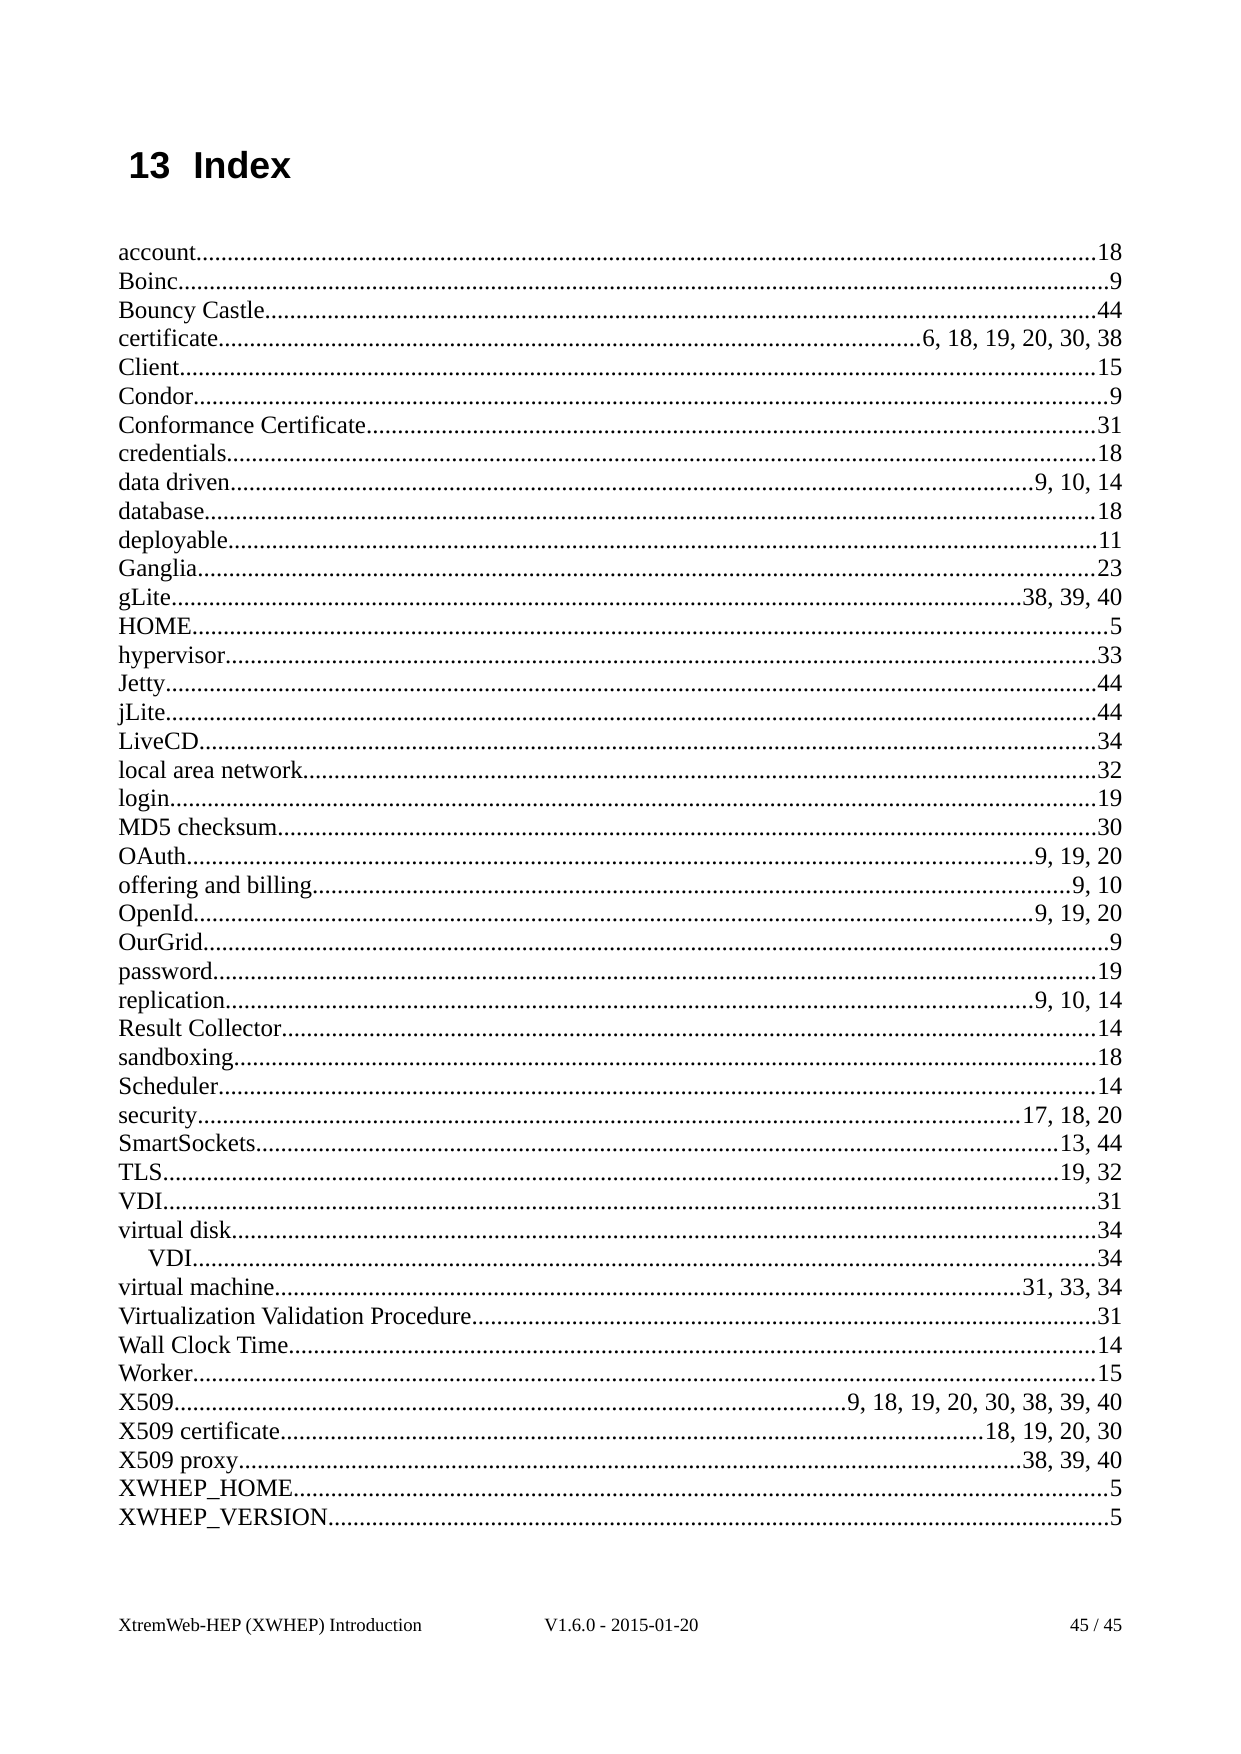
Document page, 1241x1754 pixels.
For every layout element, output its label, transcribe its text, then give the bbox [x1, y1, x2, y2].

text Wall Clock Time 14 [118, 1330, 1122, 1358]
text SmartSockets 13, 44 [118, 1128, 1122, 1157]
text OAuth 9, 19, 20 [118, 841, 1122, 870]
text account 18 [118, 237, 1122, 266]
text deployable 11 [118, 525, 1122, 553]
text jLite 44 [118, 697, 1122, 726]
text Boinc 9 [118, 266, 1122, 295]
text OurGrid 9 [118, 927, 1122, 956]
text offering and billing 9, 10 [118, 870, 1122, 898]
text security 17, 18, 20 [118, 1100, 1122, 1128]
text Virtualization Validation Procedure 31 [118, 1301, 1122, 1330]
text virtual machine 31, 33, 34 [118, 1272, 1122, 1301]
text certificate 6, 18, 19, 20, 30, 38 [118, 323, 1122, 352]
text gLite 38, 39, 40 [118, 582, 1122, 611]
text MD5 checksum 30 [118, 812, 1122, 841]
text LiveCD 34 [118, 726, 1122, 755]
text credentials 18 [118, 438, 1122, 467]
text Bouncy Castle 44 [118, 295, 1122, 323]
text local area network 32 [118, 755, 1122, 783]
text database 18 [118, 496, 1122, 525]
text TLS 19, 32 [118, 1157, 1122, 1186]
text sandboxing 18 [118, 1042, 1122, 1071]
text HOME 5 [118, 611, 1122, 640]
text login 19 [118, 783, 1122, 812]
text XWHEP_VERSION 5 [118, 1502, 1122, 1531]
text virtual disk 34 [118, 1215, 1122, 1243]
text password 19 [118, 956, 1122, 985]
text Result Collector 14 [118, 1013, 1122, 1042]
text Ganglia 23 [118, 553, 1122, 582]
text VDI 31 [118, 1186, 1122, 1215]
text X509 certificate 18, 19, 20, 30 [118, 1416, 1122, 1445]
text hypervisor 33 [118, 640, 1122, 668]
text Worker 15 [118, 1358, 1122, 1387]
text XWHEP_HOME 5 [118, 1473, 1122, 1502]
text X509 proxy 38, 39, 40 [118, 1445, 1122, 1473]
subtitle Index [118, 143, 1122, 186]
text X509 9, 18, 19, 20, 30, 38, 39, 40 [118, 1387, 1122, 1416]
text Scheduler 14 [118, 1071, 1122, 1100]
text OpenId 9, 19, 20 [118, 898, 1122, 927]
text Client 15 [118, 352, 1122, 381]
text Jetty 44 [118, 668, 1122, 697]
text replication 9, 10, 14 [118, 985, 1122, 1013]
text VDI 34 [148, 1243, 1122, 1272]
text Condor 9 [118, 381, 1122, 410]
text data driven 9, 10, 14 [118, 467, 1122, 496]
text Conformance Certificate 31 [118, 410, 1122, 438]
